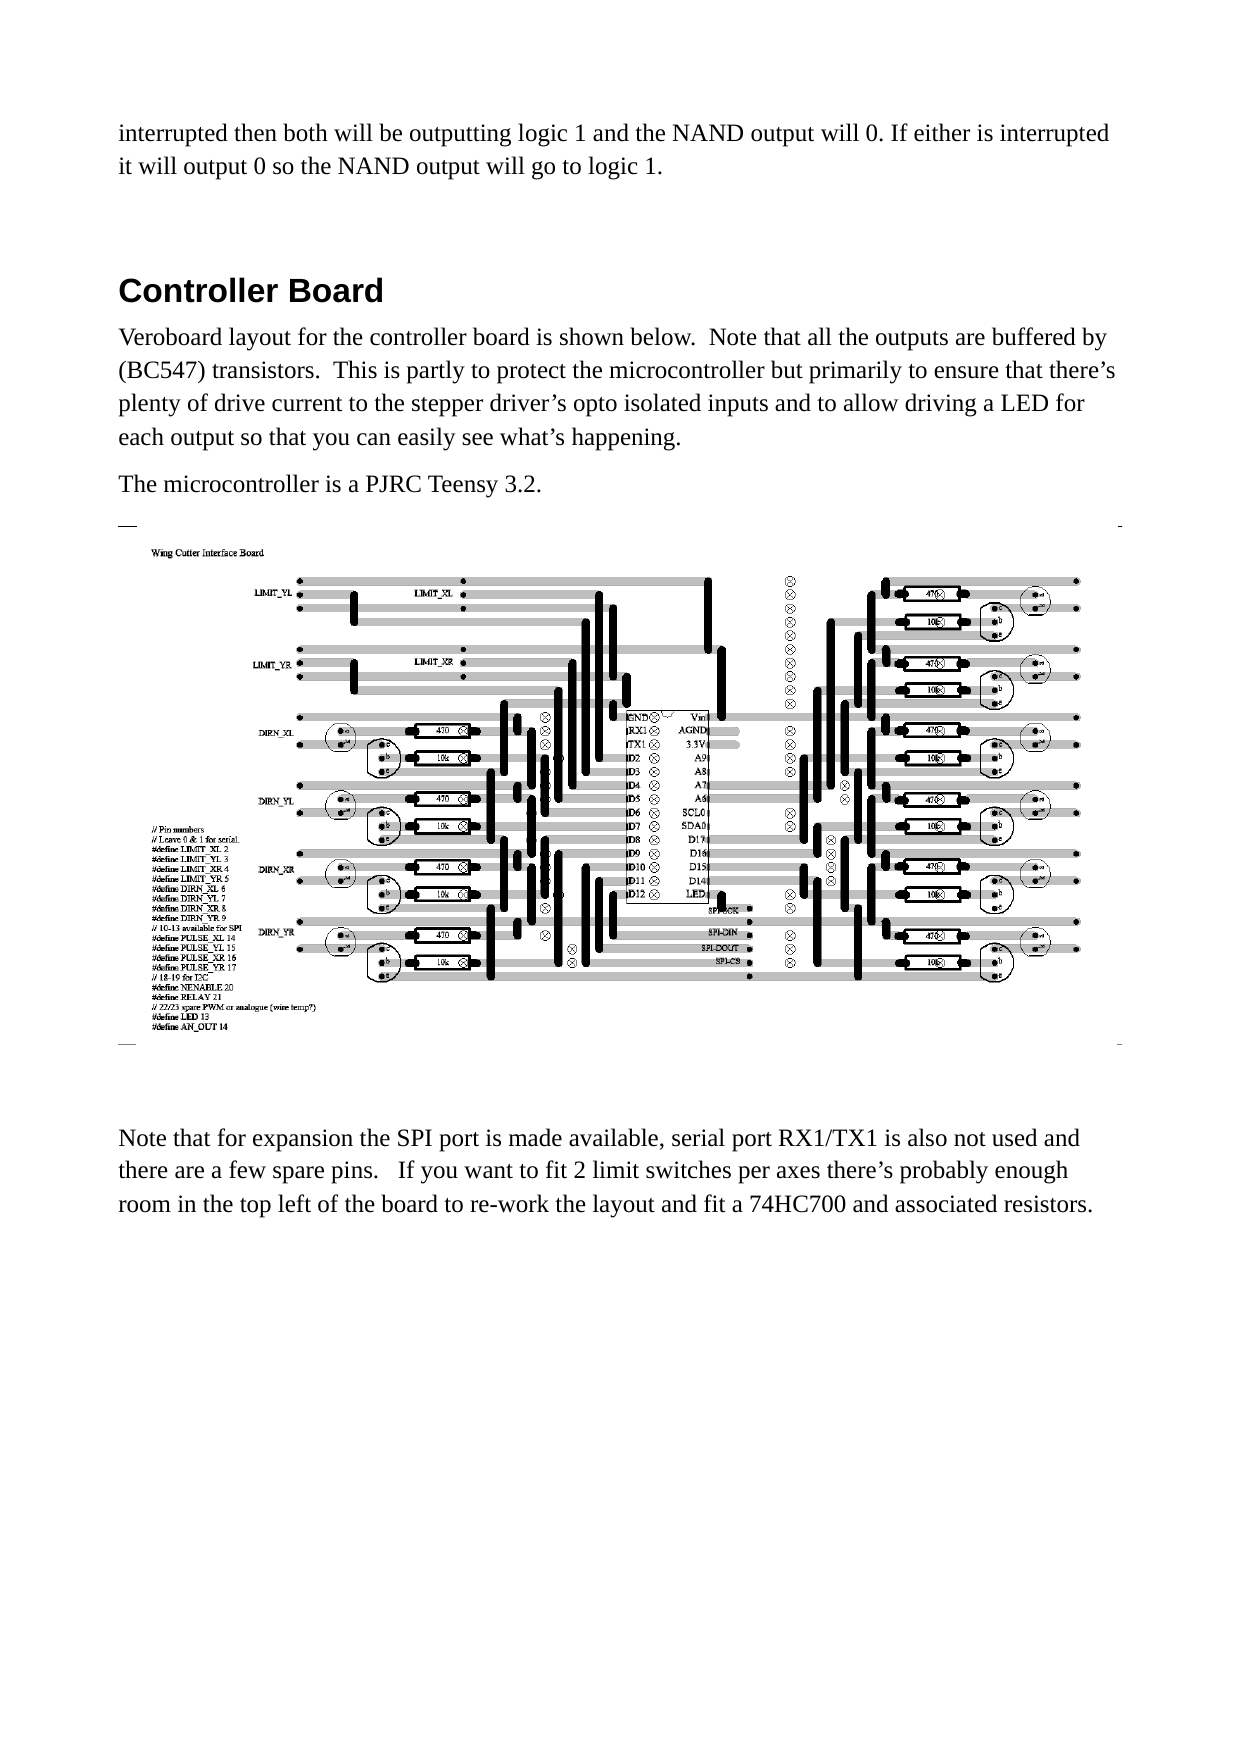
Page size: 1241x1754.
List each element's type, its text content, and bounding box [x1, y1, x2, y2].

subtitle Controller Board [118, 271, 1122, 310]
text The microcontroller is a PJRC Teensy 3.2. [118, 469, 1122, 498]
text Veroboard layout for the controller board is shown below. Note that all the outputs are buffered by (BC547) transistors. This is partly to protect the microcontroller but primarily to ensure that there’s plenty of drive current to the stepper driver’s opto isolated inputs and to allow driving a LED for each output so that you can easily see what’s happening. [118, 322, 1122, 450]
text interrupted then both will be outputting logic 1 and the NAND output will 0. If either is interrupted it will output 0 so the NAND output will go to logic 1. [118, 118, 1122, 180]
picture [118, 516, 1123, 1071]
text Note that for expansion the SPI port is made available, serial port RX1/TX1 is also not used and there are a few spare pins. If you want to fit 2 limit switches per axes there’s probably enough room in the top left of the board to re-work the layout and fit a 74HC700 and associated resistors. [118, 1123, 1122, 1217]
